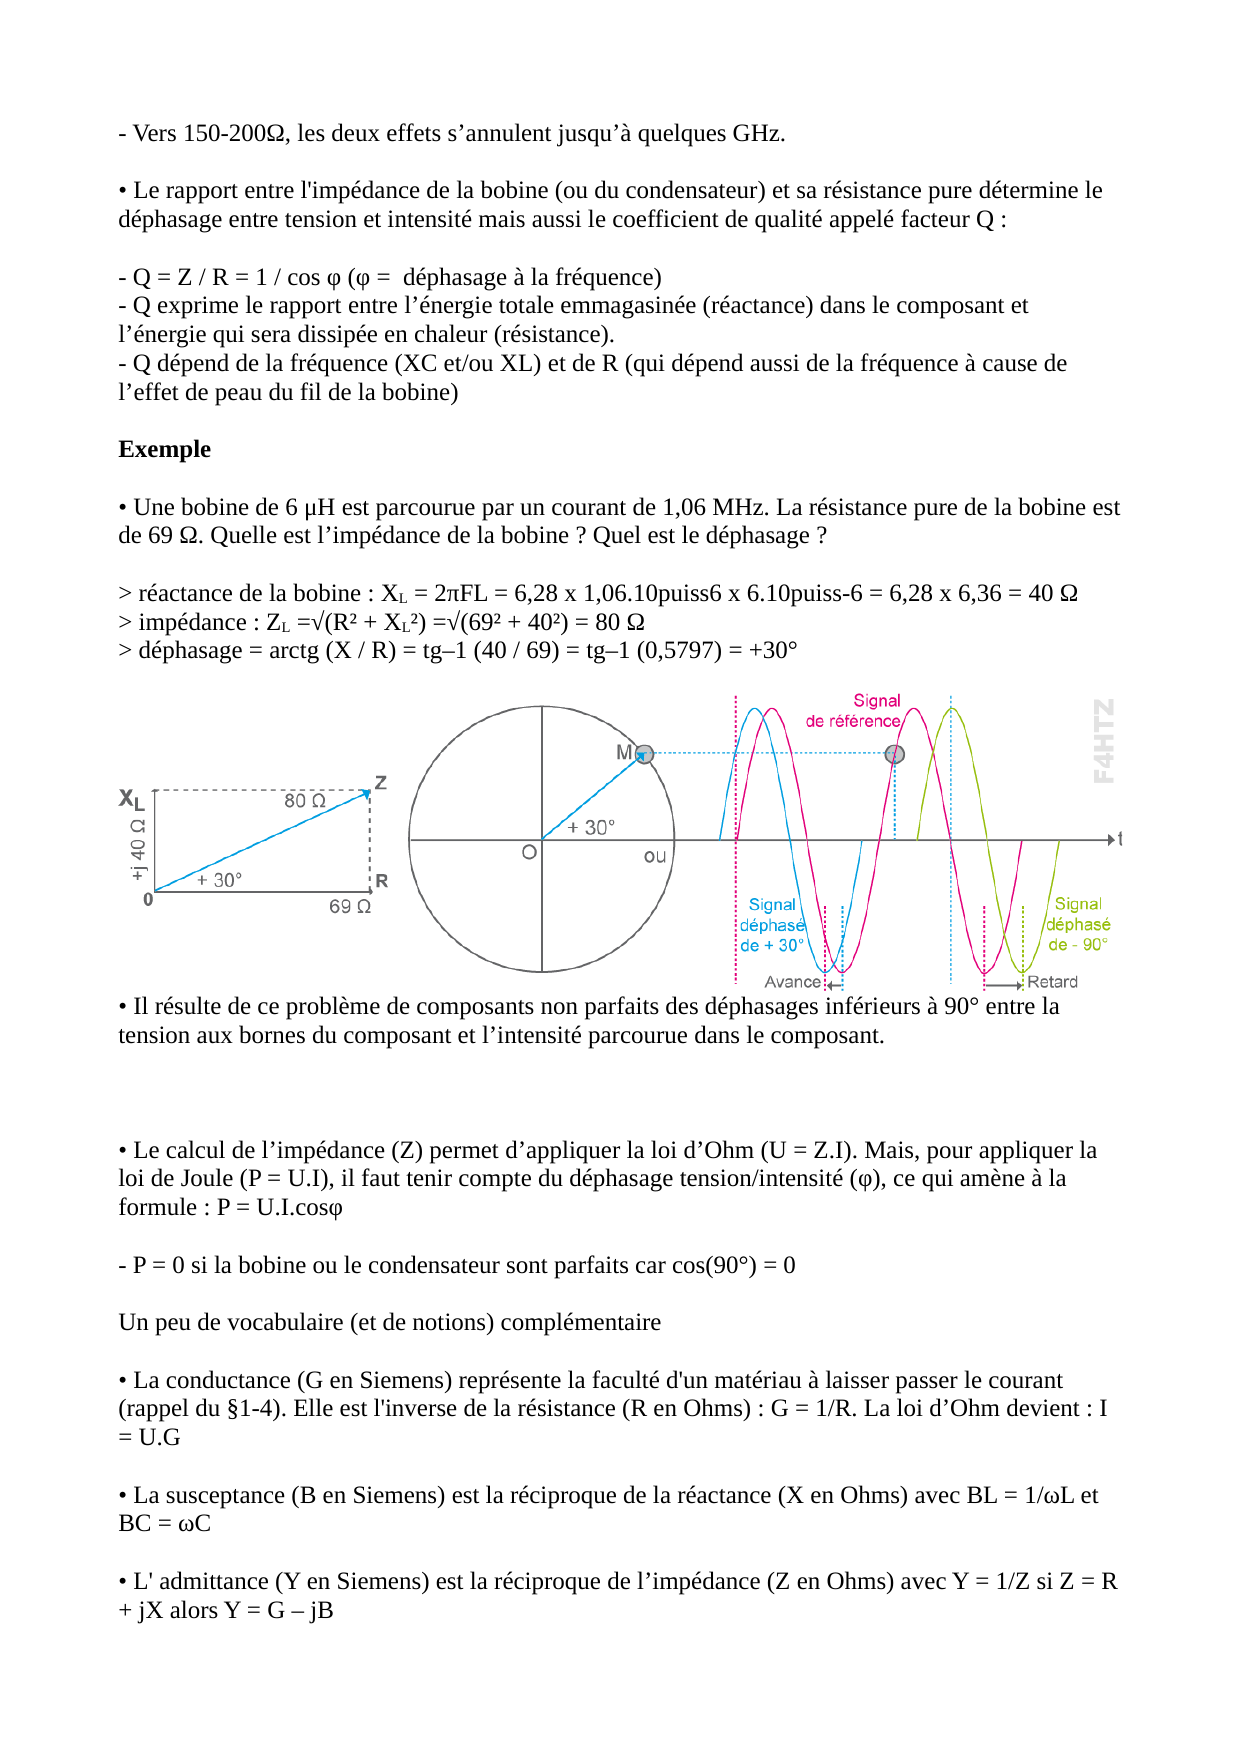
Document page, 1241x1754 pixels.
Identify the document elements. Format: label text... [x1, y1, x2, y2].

text > déphasage = arctg (X / R) = tg–1 (40 / 69) = tg–1 (0,5797) = +30° [118, 636, 1122, 664]
text • La susceptance (B en Siemens) est la réciproque de la réactance (X en Ohms) avec BL = 1/ωL et BC = ωC [118, 1480, 1122, 1537]
text • Le calcul de l’impédance (Z) permet d’appliquer la loi d’Ohm (U = Z.I). Mais, pour appliquer la loi de Joule (P = U.I), il faut tenir compte du déphasage tension/intensité (φ), ce qui amène à la formule : P = U.I.cosφ [118, 1135, 1122, 1221]
text > réactance de la bobine : XL = 2πFL = 6,28 x 1,06.10puiss6 x 6.10puiss-6 = 6,28 x 6,36 = 40 Ω [118, 578, 1122, 607]
text > impédance : ZL =√(R² + XL²) =√(69² + 40²) = 80 Ω [118, 607, 1122, 636]
text • Le rapport entre l'impédance de la bobine (ou du condensateur) et sa résistance pure détermine le déphasage entre tension et intensité mais aussi le coefficient de qualité appelé facteur Q : [118, 176, 1122, 233]
text - Q = Z / R = 1 / cos φ (φ = déphasage à la fréquence) [118, 262, 1122, 291]
picture [118, 693, 1123, 991]
text • Une bobine de 6 μH est parcourue par un courant de 1,06 MHz. La résistance pure de la bobine est de 69 Ω. Quelle est l’impédance de la bobine ? Quel est le déphasage ? [118, 492, 1122, 549]
text Exemple [118, 434, 1122, 463]
text - Q dépend de la fréquence (XC et/ou XL) et de R (qui dépend aussi de la fréquence à cause de l’effet de peau du fil de la bobine) [118, 348, 1122, 406]
text - Q exprime le rapport entre l’énergie totale emmagasinée (réactance) dans le composant et l’énergie qui sera dissipée en chaleur (résistance). [118, 291, 1122, 348]
text - Vers 150-200Ω, les deux effets s’annulent jusqu’à quelques GHz. [118, 118, 1122, 147]
text Un peu de vocabulaire (et de notions) complémentaire [118, 1307, 1122, 1336]
text • La conductance (G en Siemens) représente la faculté d'un matériau à laisser passer le courant (rappel du §1-4). Elle est l'inverse de la résistance (R en Ohms) : G = 1/R. La loi d’Ohm devient : I = U.G [118, 1365, 1122, 1451]
text • L' admittance (Y en Siemens) est la réciproque de l’impédance (Z en Ohms) avec Y = 1/Z si Z = R + jX alors Y = G – jB [118, 1566, 1122, 1623]
text • Il résulte de ce problème de composants non parfaits des déphasages inférieurs à 90° entre la tension aux bornes du composant et l’intensité parcourue dans le composant. [118, 991, 1122, 1048]
text - P = 0 si la bobine ou le condensateur sont parfaits car cos(90°) = 0 [118, 1250, 1122, 1278]
